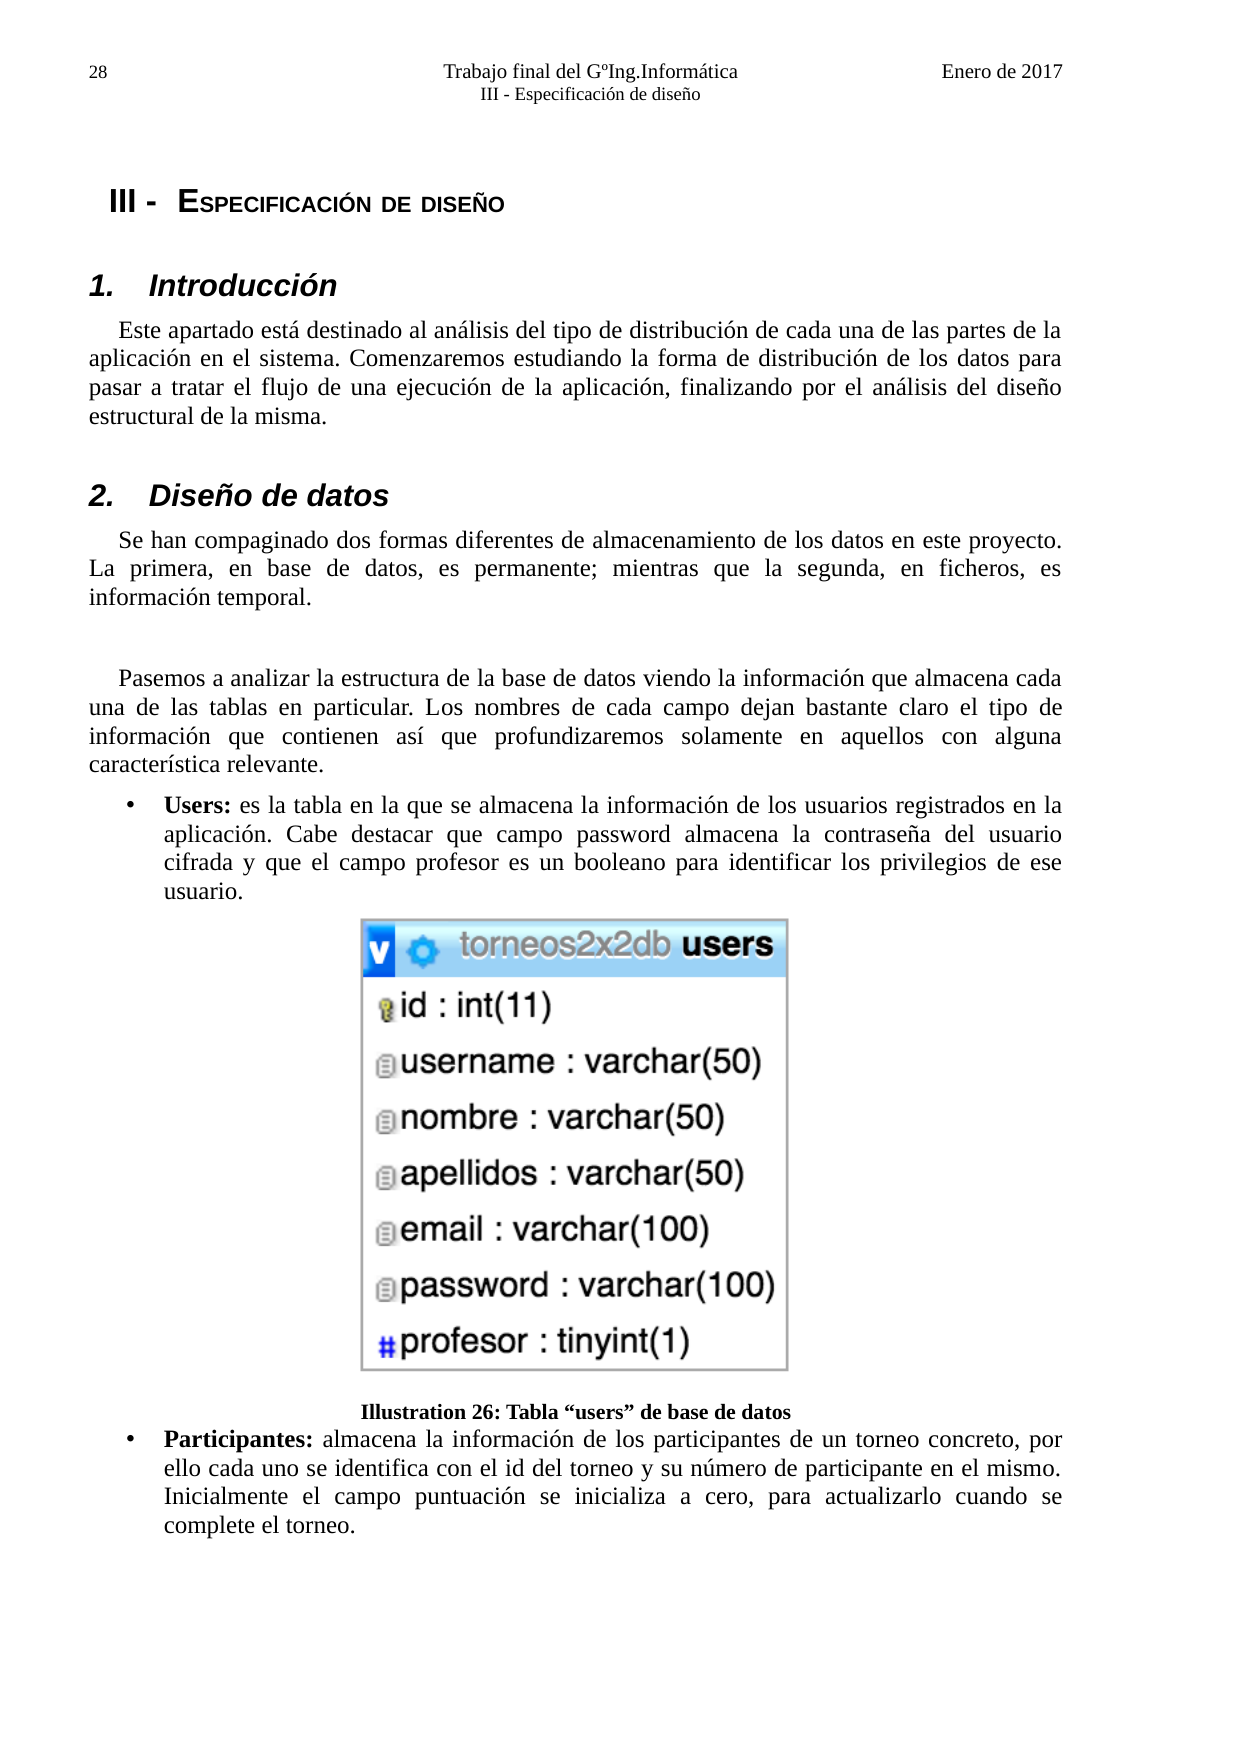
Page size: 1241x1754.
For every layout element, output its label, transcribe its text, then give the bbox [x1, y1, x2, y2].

text Este apartado está destinado al análisis del tipo de distribución de cada una de las partes de la aplicación en el sistema. Comenzaremos estudiando la forma de distribución de los datos para pasar a tratar el flujo de una ejecución de la aplicación, finalizando por el análisis del diseño estructural de la misma. [88, 315, 1063, 430]
text Pasemos a analizar la estructura de la base de datos viendo la información que almacena cada una de las tablas en particular. Los nombres de cada campo dejan bastante claro el tipo de información que contienen así que profundizaremos solamente en aquellos con alguna característica relevante. [88, 663, 1063, 778]
list Participantes: almacena la información de los participantes de un torneo concreto, por ello cada uno se identifica con el id del torneo y su número de participante en el mismo. Inicialmente el campo puntuación se inicializa a cero, para actualizarlo cuando se complete el torneo. [126, 917, 1063, 1539]
text Se han compaginado dos formas diferentes de almacenamiento de los datos en este proyecto. La primera, en base de datos, es permanente; mientras que la segunda, en ficheros, es información temporal. [88, 525, 1063, 611]
list Illustration 26: Tabla “users” de base de datos [358, 1374, 793, 1424]
subtitle Diseño de datos [88, 477, 1063, 513]
subtitle Especificación de diseño [133, 181, 1063, 220]
subtitle Introducción [88, 267, 1063, 303]
list Users: es la tabla en la que se almacena la información de los usuarios registrados en la aplicación. Cabe destacar que campo password almacena la contraseña del usuario cifrada y que el campo profesor es un booleano para identificar los privilegios de ese usuario. [126, 790, 1063, 905]
picture [358, 916, 794, 1374]
